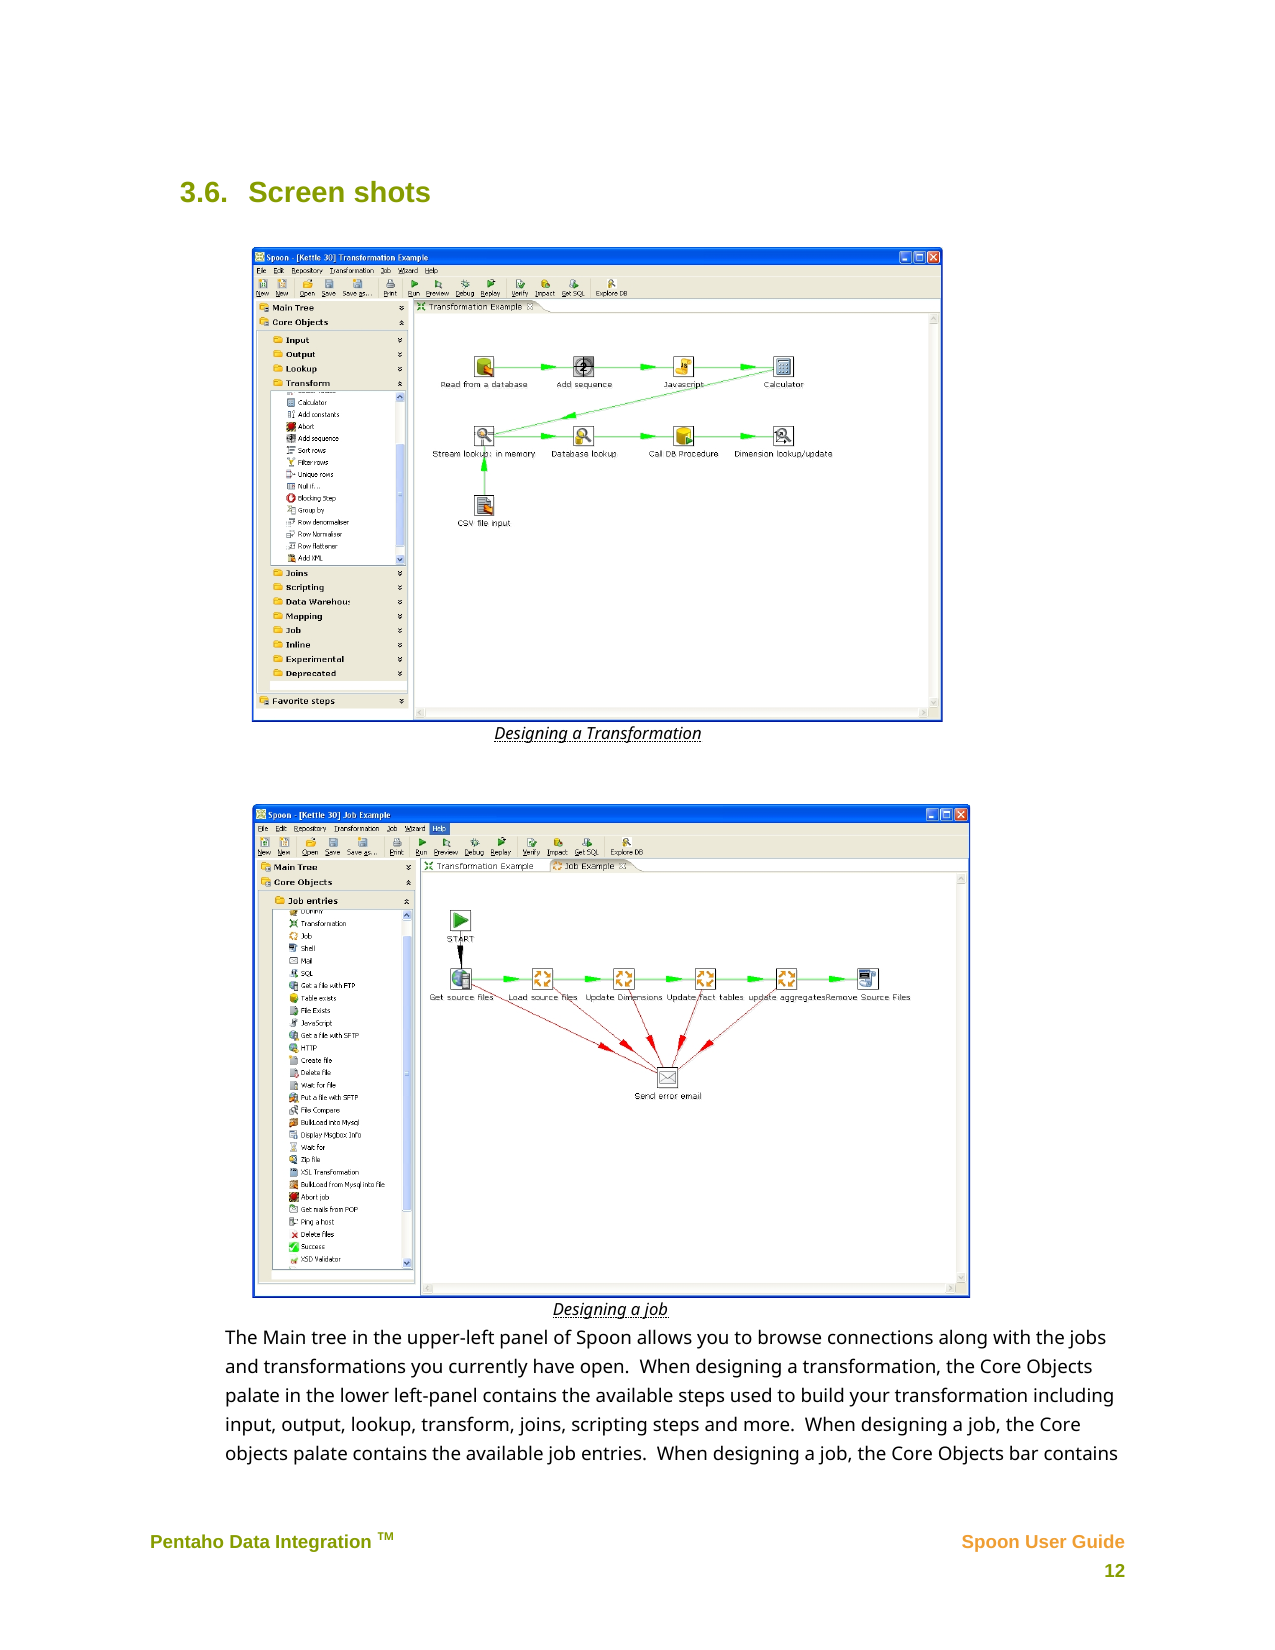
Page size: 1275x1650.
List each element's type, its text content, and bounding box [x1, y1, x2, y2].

picture [252, 804, 971, 1298]
subtitle Screen shots [179, 175, 1125, 210]
text Designing a job [252, 1298, 970, 1321]
picture [251, 247, 943, 722]
text The Main tree in the upper-left panel of Spoon allows you to browse connections along with the jobs and transformations you currently have open. When designing a transformation, the Core Objects palate in the lower left-panel contains the available steps used to build your transformation including input, output, lookup, transform, joins, scripting steps and more. When designing a job, the Core objects palate contains the available job entries. When designing a job, the Core Objects bar contains [225, 804, 1125, 1467]
text Designing a Transformation [252, 247, 946, 745]
